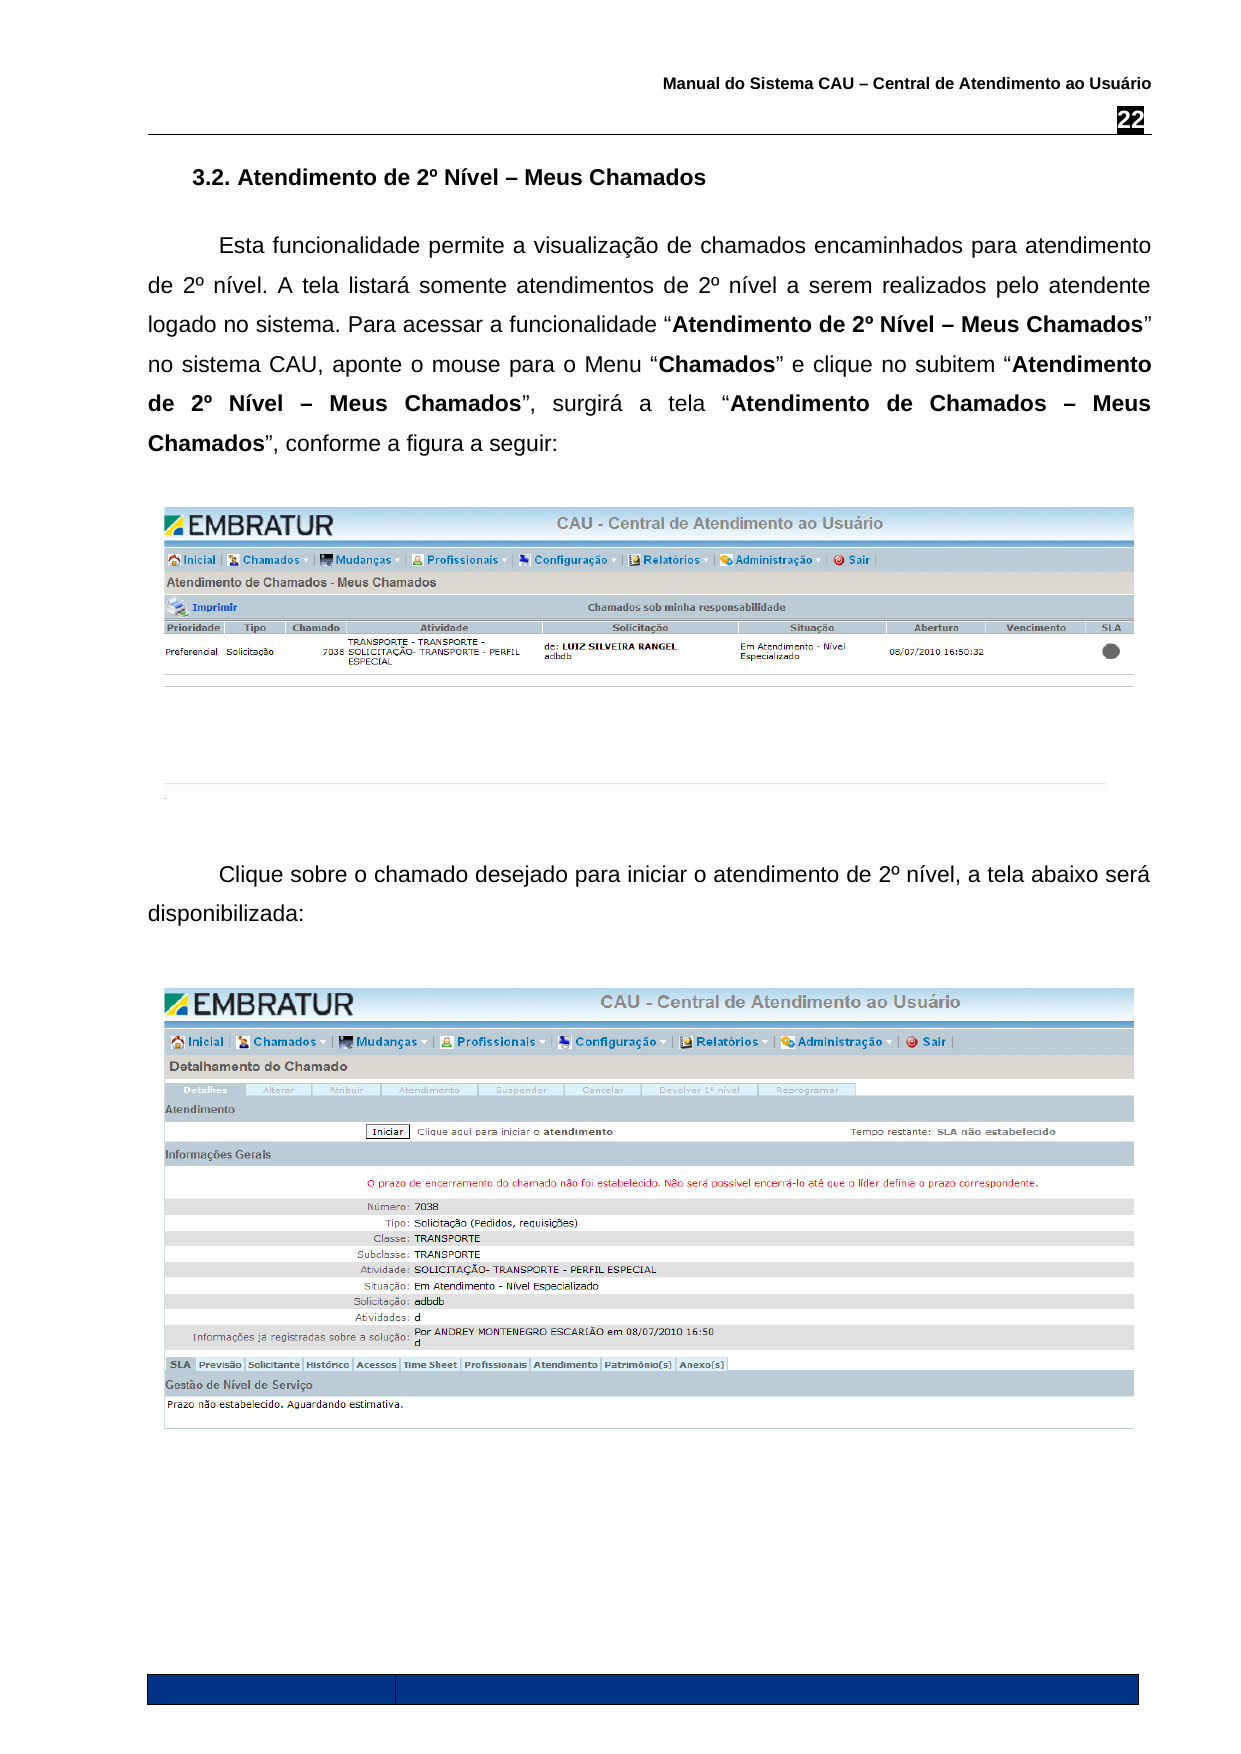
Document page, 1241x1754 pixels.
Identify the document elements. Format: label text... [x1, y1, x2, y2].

picture [164, 507, 1134, 799]
picture [164, 988, 1134, 1431]
text Clique sobre o chamado desejado para iniciar o atendimento de 2º nível, a tela abaixo será disponibilizada: [148, 861, 1152, 926]
text Esta funcionalidade permite a visualização de chamados encaminhados para atendimento de 2º nível. A tela listará somente atendimentos de 2º nível a serem realizados pelo atendente logado no sistema. Para acessar a funcionalidade “Atendimento de 2º Nível – Meus Chamados” no sistema CAU, aponte o mouse para o Menu “Chamados” e clique no subitem “Atendimento de 2º Nível – Meus Chamados”, surgirá a tela “Atendimento de Chamados – Meus Chamados”, conforme a figura a seguir: [148, 232, 1152, 456]
list Atendimento de 2º Nível – Meus Chamados [192, 164, 1152, 190]
